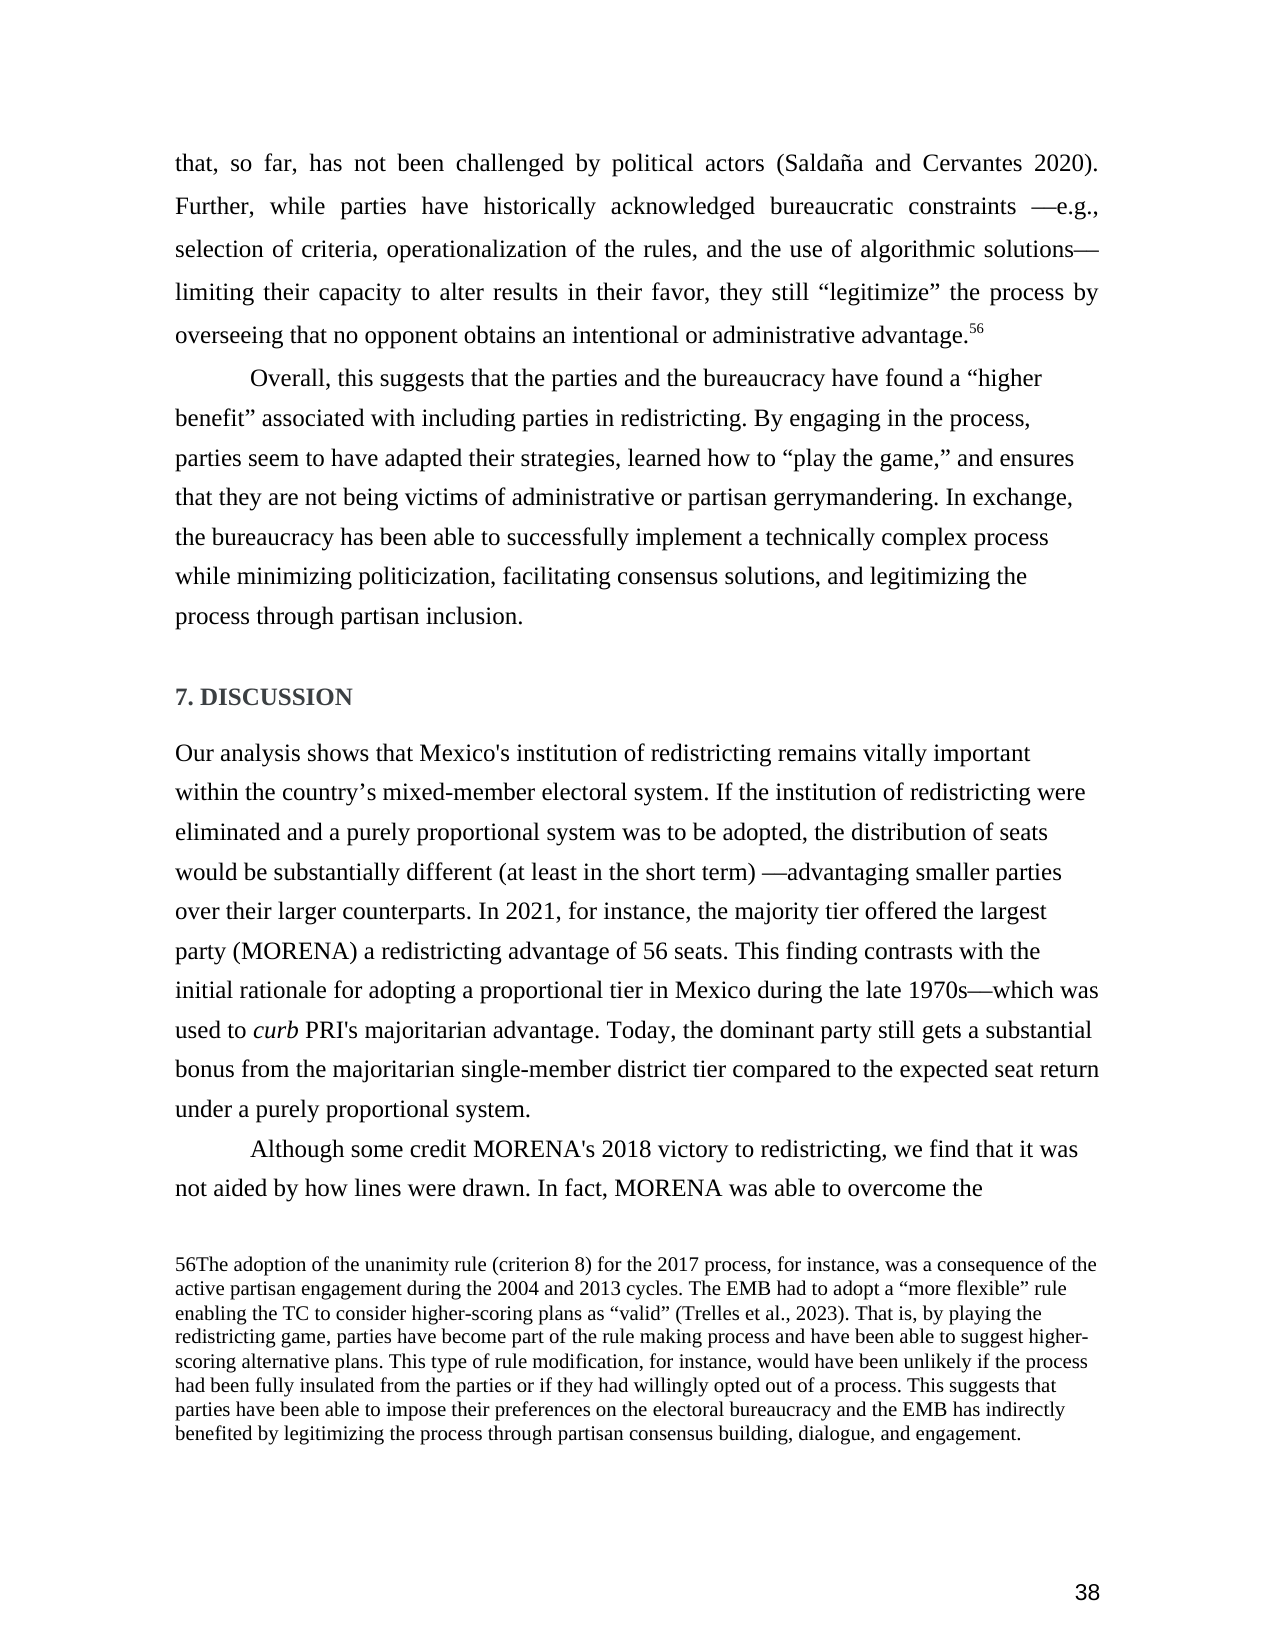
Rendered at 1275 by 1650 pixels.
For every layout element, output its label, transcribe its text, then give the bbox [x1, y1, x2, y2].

text Although some credit MORENA's 2018 victory to redistricting, we find that it was not aided by how lines were drawn. In fact, MORENA was able to overcome the [175, 1134, 1100, 1202]
text The adoption of the unanimity rule (criterion 8) for the 2017 process, for instance, was a consequence of the active partisan engagement during the 2004 and 2013 cycles. The EMB had to adopt a “more flexible” rule enabling the TC to consider higher-scoring plans as “valid” (Trelles et al., 2023). That is, by playing the redistricting game, parties have become part of the rule making process and have been able to suggest higher-scoring alternative plans. This type of rule modification, for instance, would have been unlikely if the process had been fully insulated from the parties or if they had willingly opted out of a process. This suggests that parties have been able to impose their preferences on the electoral bureaucracy and the EMB has indirectly benefited by legitimizing the process through partisan consensus building, dialogue, and engagement. [175, 1252, 1100, 1445]
text Overall, this suggests that the parties and the bureaucracy have found a “higher benefit” associated with including parties in redistricting. By engaging in the process, parties seem to have adapted their strategies, learned how to “play the game,” and ensures that they are not being victims of administrative or partisan gerrymandering. In exchange, the bureaucracy has been able to successfully implement a technically complex process while minimizing politicization, facilitating consensus solutions, and legitimizing the process through partisan inclusion. [175, 363, 1100, 630]
subtitle 7. DISCUSSION [175, 682, 1100, 711]
text Our analysis shows that Mexico's institution of redistricting remains vitally important within the country’s mixed-member electoral system. If the institution of redistricting were eliminated and a purely proportional system was to be adopted, the distribution of seats would be substantially different (at least in the short term) ––advantaging smaller parties over their larger counterparts. In 2021, for instance, the majority tier offered the largest party (MORENA) a redistricting advantage of 56 seats. This finding contrasts with the initial rationale for adopting a proportional tier in Mexico during the late 1970s––which was used to curb PRI's majoritarian advantage. Today, the dominant party still gets a substantial bonus from the majoritarian single-member district tier compared to the expected seat return under a purely proportional system. [175, 738, 1100, 1123]
text that, so far, has not been challenged by political actors (Saldaña and Cervantes 2020). Further, while parties have historically acknowledged bureaucratic constraints ––e.g., selection of criteria, operationalization of the rules, and the use of algorithmic solutions–– limiting their capacity to alter results in their favor, they still “legitimize” the process by overseeing that no opponent obtains an intentional or administrative advantage. [175, 148, 1100, 349]
